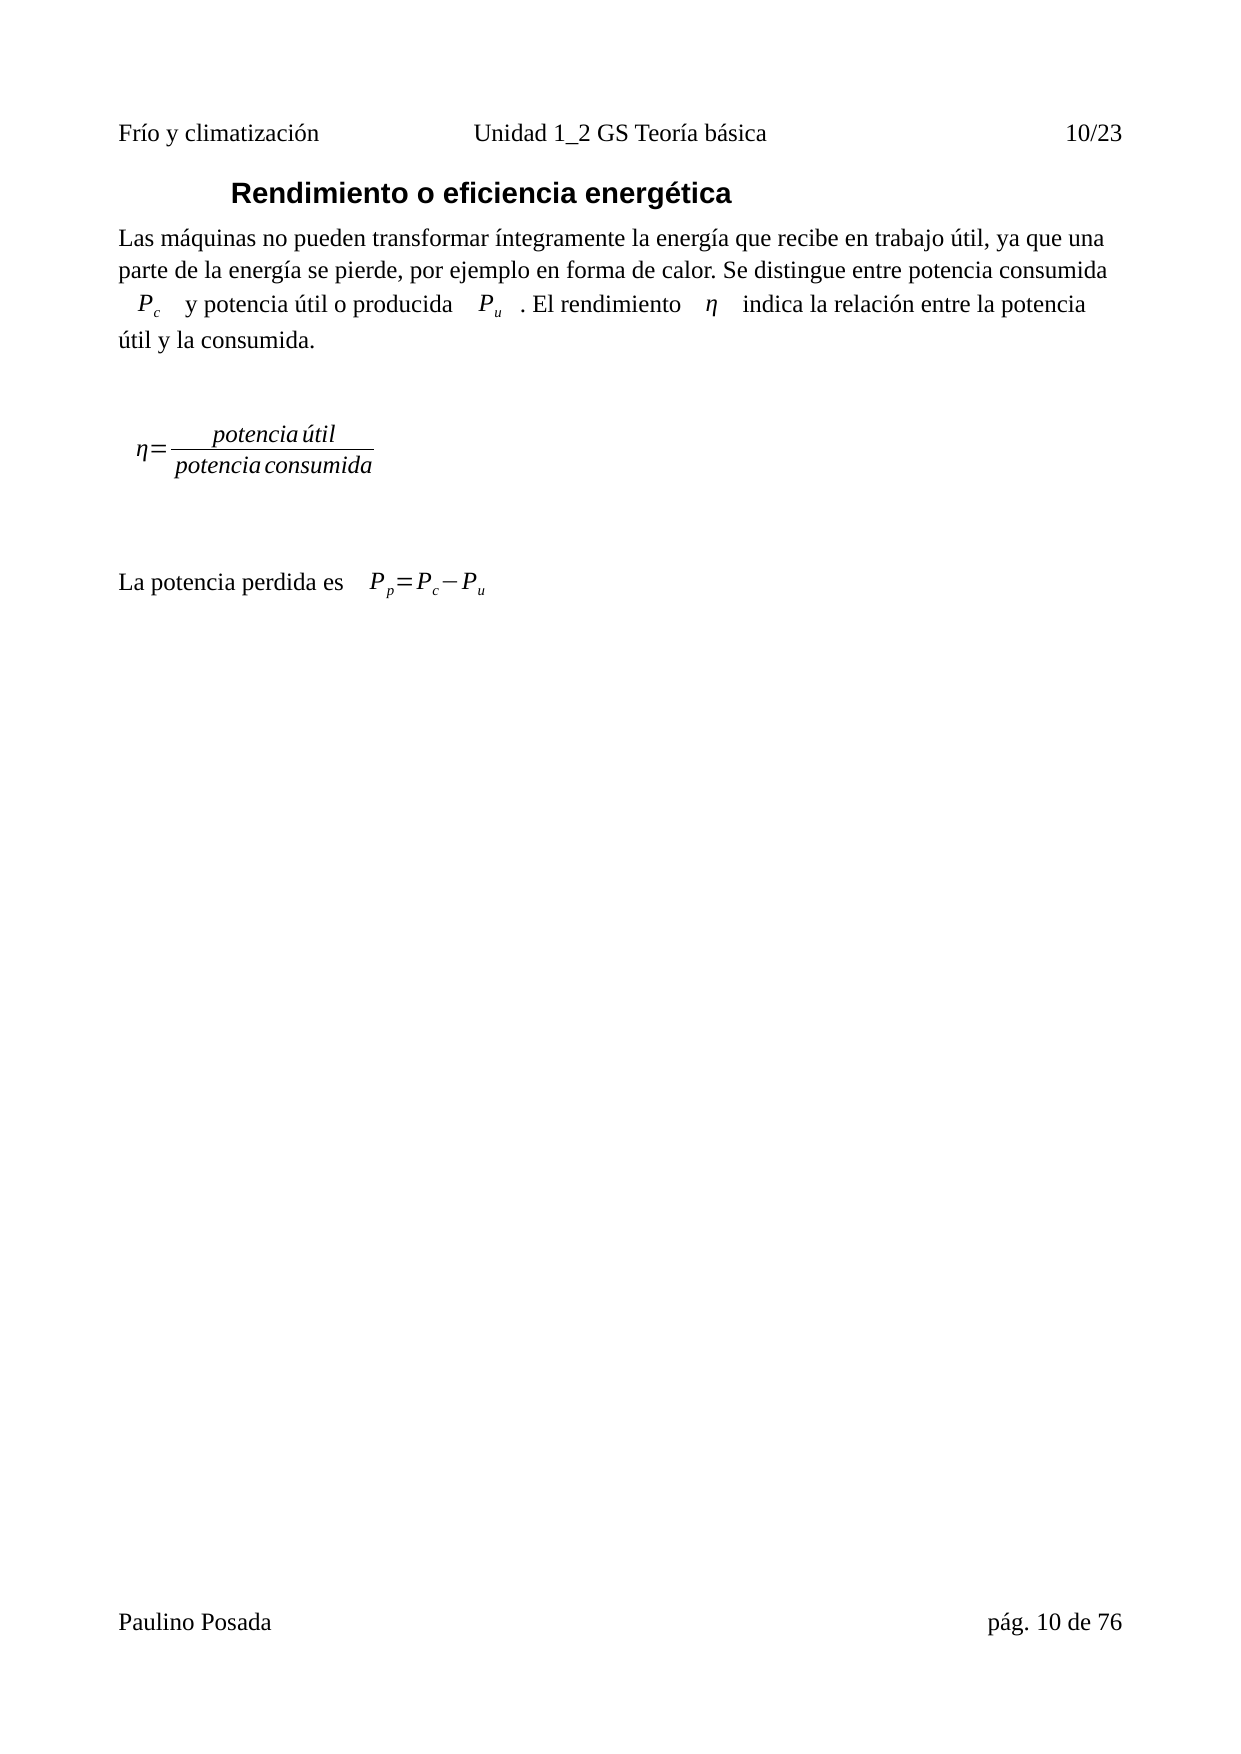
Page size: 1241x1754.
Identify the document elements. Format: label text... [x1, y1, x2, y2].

text La potencia perdida es [118, 567, 1122, 599]
text Las máquinas no pueden transformar íntegramente la energía que recibe en trabajo útil, ya que una parte de la energía se pierde, por ejemplo en forma de calor. Se distingue entre potencia consumida y potencia útil o producida . El rendimiento indica la relación entre la potencia útil y la consumida. [118, 223, 1122, 354]
subtitle Rendimiento o eficiencia energética [118, 176, 1122, 210]
